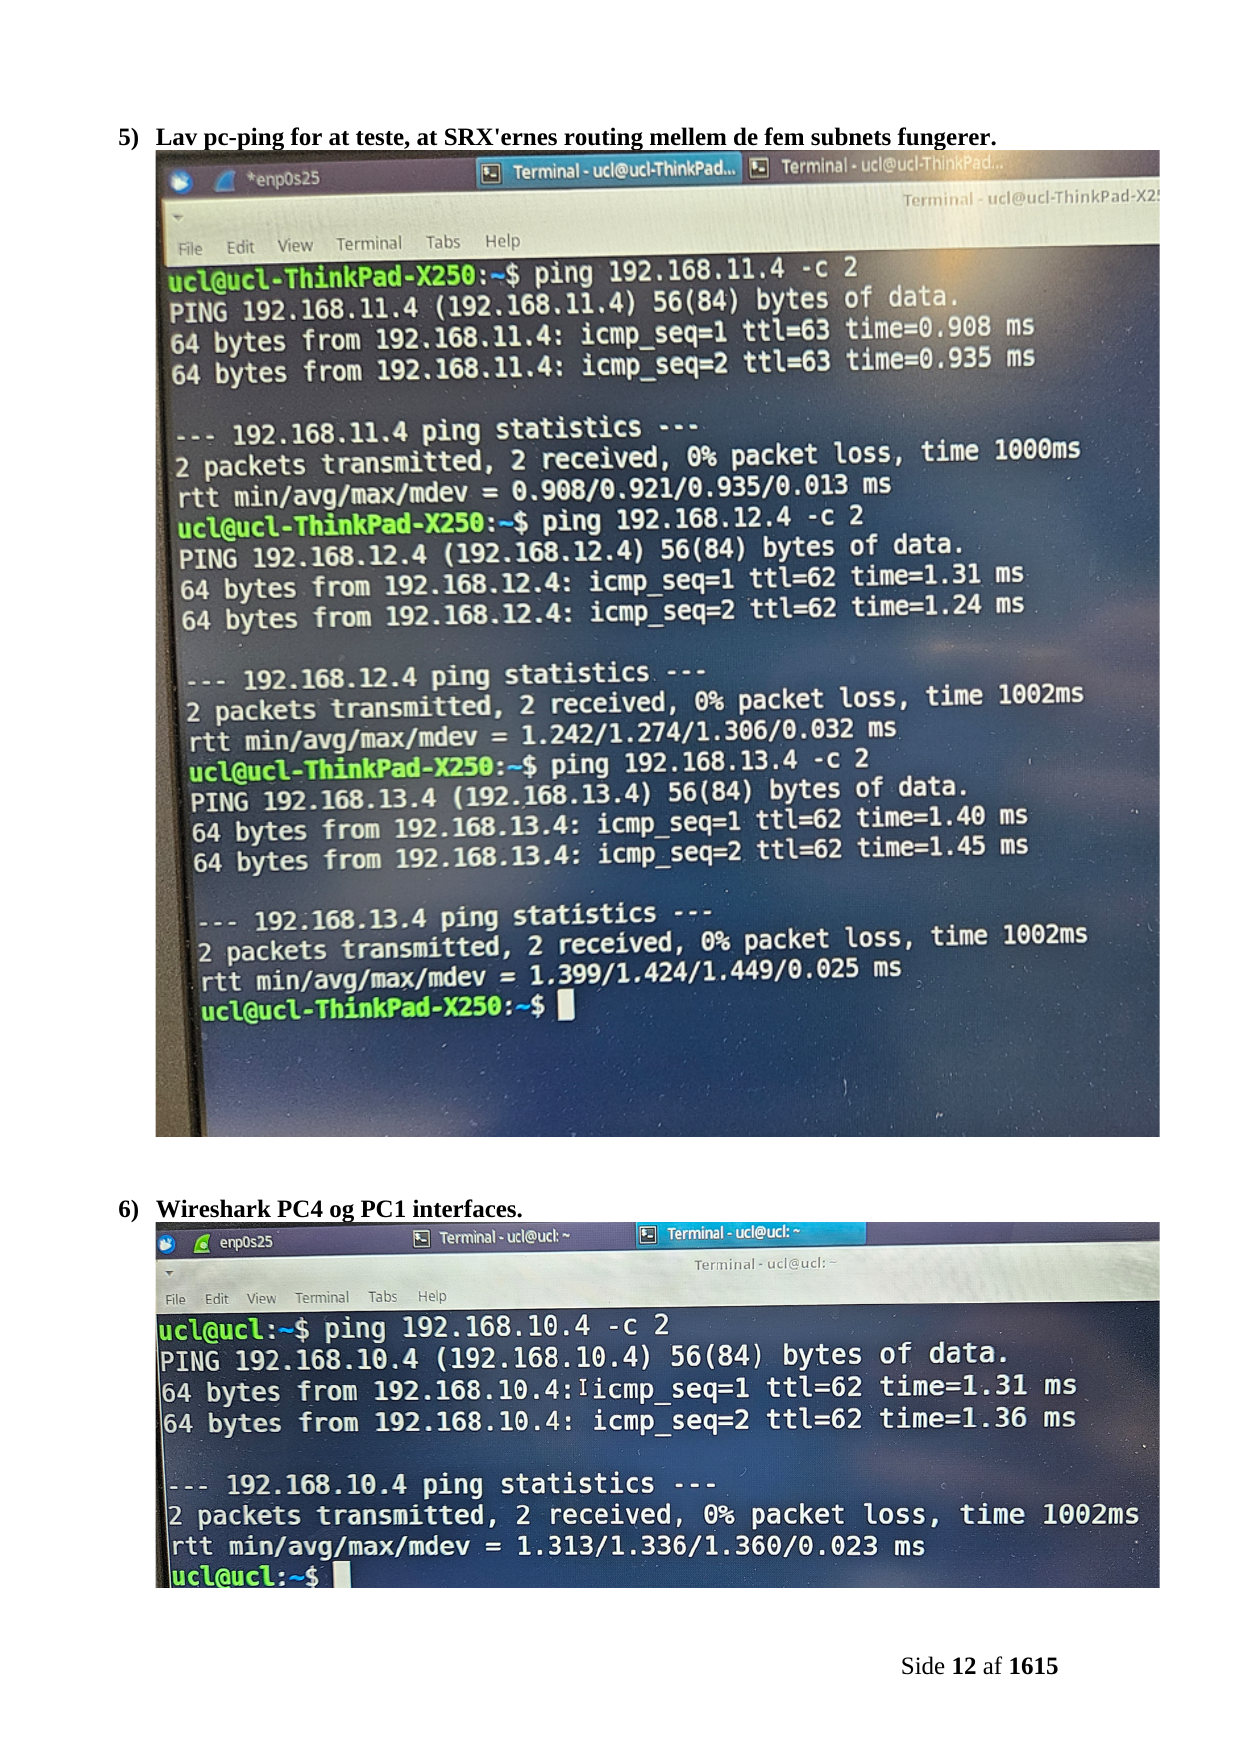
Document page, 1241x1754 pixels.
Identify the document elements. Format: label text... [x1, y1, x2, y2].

picture [155, 150, 1160, 1137]
list Wireshark PC4 og PC1 interfaces. [118, 1194, 1122, 1222]
list Lav pc-ping for at teste, at SRX'ernes routing mellem de fem subnets fungerer. [118, 122, 1122, 151]
picture [155, 1222, 1160, 1588]
